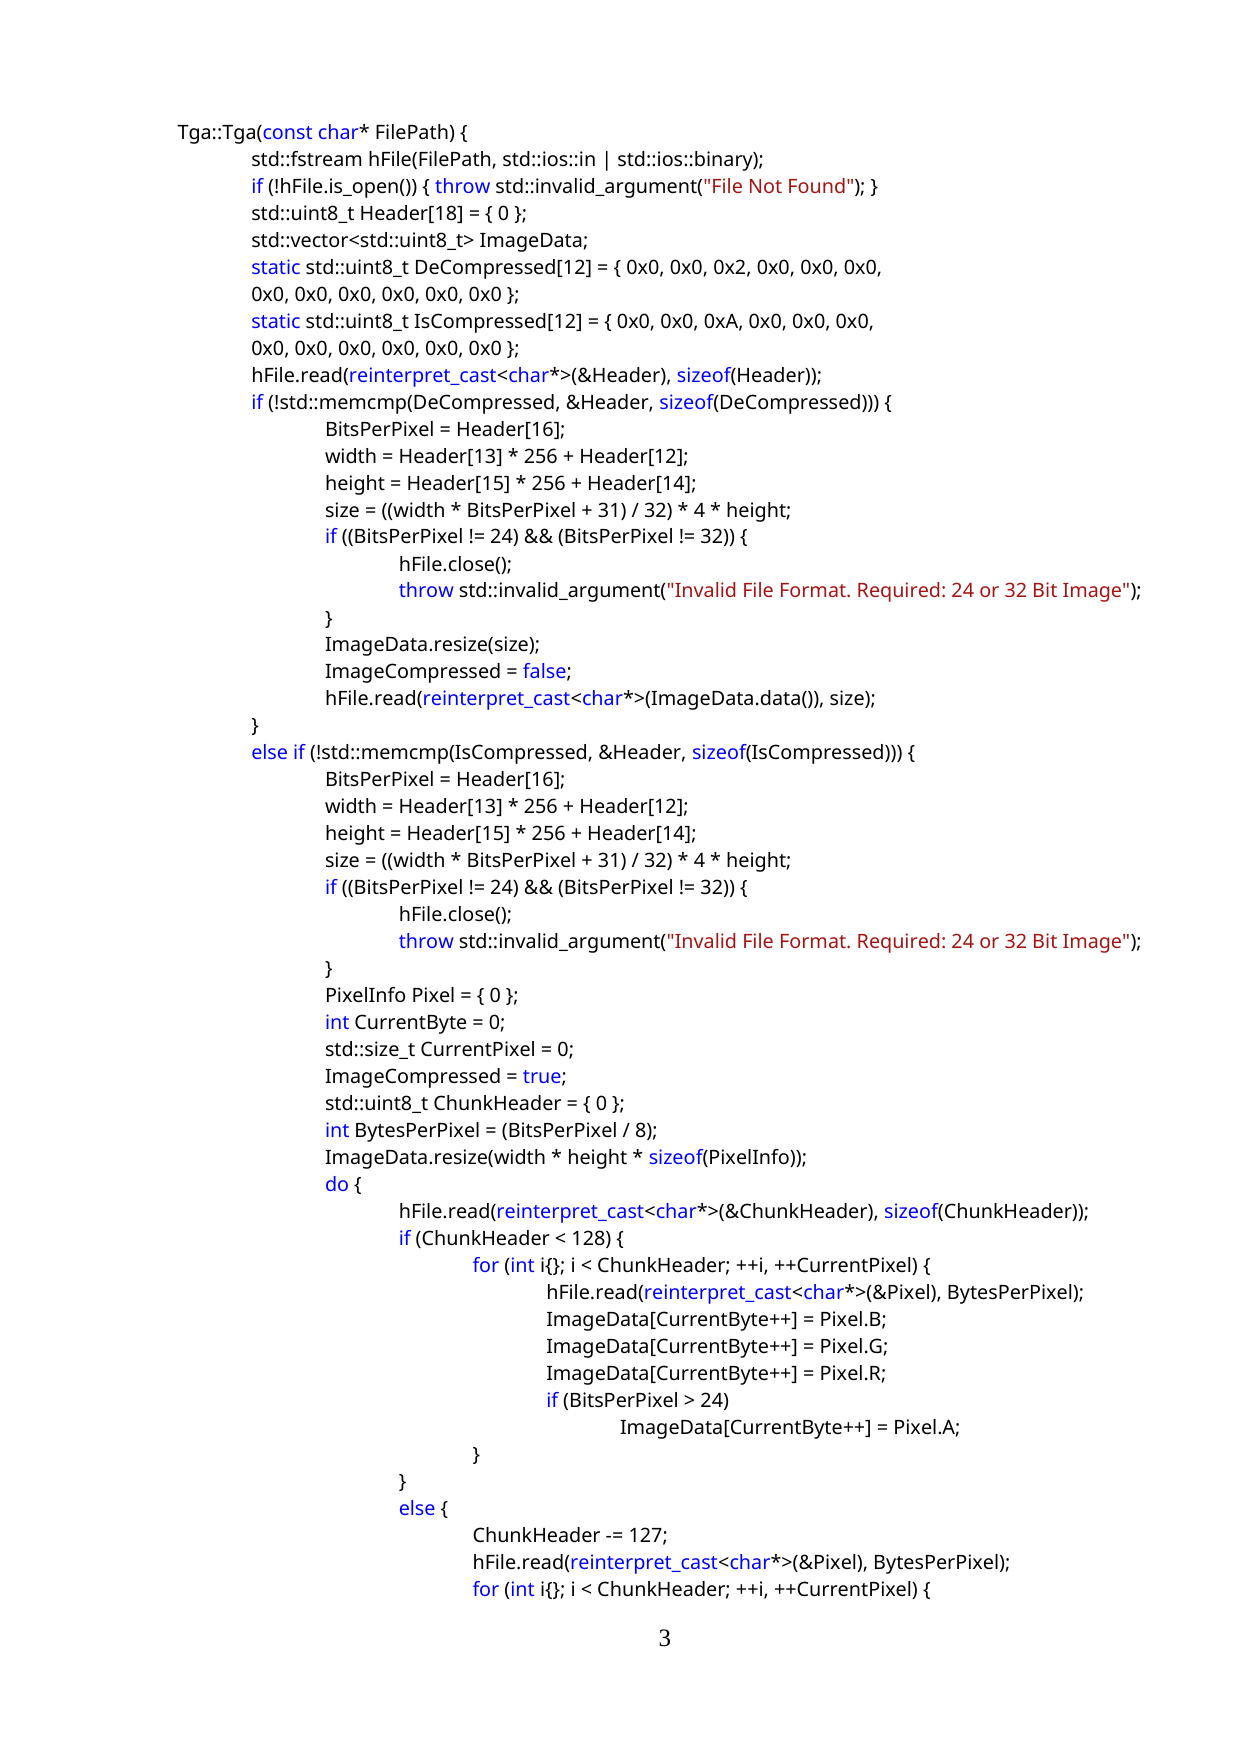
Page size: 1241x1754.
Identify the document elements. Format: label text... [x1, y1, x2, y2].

text hFile.read(reinterpret_cast<char*>(&Header), sizeof(Header)); [177, 361, 1152, 388]
text hFile.read(reinterpret_cast<char*>(&Pixel), BytesPerPixel); [177, 1548, 1152, 1575]
text ImageCompressed = true; [177, 1062, 1152, 1089]
text throw std::invalid_argument("Invalid File Format. Required: 24 or 32 Bit Image"); [177, 927, 1152, 954]
text do { [177, 1170, 1152, 1197]
text for (int i{}; i < ChunkHeader; ++i, ++CurrentPixel) { [177, 1575, 1152, 1602]
text std::size_t CurrentPixel = 0; [177, 1035, 1152, 1062]
text ImageData.resize(size); [177, 631, 1152, 658]
text hFile.read(reinterpret_cast<char*>(&Pixel), BytesPerPixel); [177, 1278, 1152, 1305]
text hFile.close(); [177, 550, 1152, 577]
text } [177, 712, 1152, 739]
text BitsPerPixel = Header[16]; [177, 766, 1152, 793]
text ImageData[CurrentByte++] = Pixel.G; [177, 1332, 1152, 1359]
text else if (!std::memcmp(IsCompressed, &Header, sizeof(IsCompressed))) { [177, 739, 1152, 766]
text } [177, 1440, 1152, 1467]
text ImageData[CurrentByte++] = Pixel.A; [177, 1413, 1152, 1440]
text ImageCompressed = false; [177, 658, 1152, 685]
text size = ((width * BitsPerPixel + 31) / 32) * 4 * height; [177, 496, 1152, 523]
text PixelInfo Pixel = { 0 }; [177, 981, 1152, 1008]
text int CurrentByte = 0; [177, 1008, 1152, 1035]
text } [177, 1467, 1152, 1494]
text std::vector<std::uint8_t> ImageData; [177, 226, 1152, 253]
text throw std::invalid_argument("Invalid File Format. Required: 24 or 32 Bit Image"); [177, 577, 1152, 604]
text Tga::Tga(const char* FilePath) { [177, 118, 1152, 145]
text if (ChunkHeader < 128) { [177, 1224, 1152, 1251]
text } [177, 954, 1152, 981]
text if ((BitsPerPixel != 24) && (BitsPerPixel != 32)) { [177, 523, 1152, 550]
text for (int i{}; i < ChunkHeader; ++i, ++CurrentPixel) { [177, 1251, 1152, 1278]
text width = Header[13] * 256 + Header[12]; [177, 442, 1152, 469]
text ImageData.resize(width * height * sizeof(PixelInfo)); [177, 1143, 1152, 1170]
text 0x0, 0x0, 0x0, 0x0, 0x0, 0x0 }; [177, 280, 1152, 307]
text ImageData[CurrentByte++] = Pixel.R; [177, 1359, 1152, 1386]
text height = Header[15] * 256 + Header[14]; [177, 469, 1152, 496]
text std::fstream hFile(FilePath, std::ios::in | std::ios::binary); [177, 145, 1152, 172]
text if (!std::memcmp(DeCompressed, &Header, sizeof(DeCompressed))) { [177, 388, 1152, 415]
text else { [177, 1494, 1152, 1521]
text if ((BitsPerPixel != 24) && (BitsPerPixel != 32)) { [177, 873, 1152, 901]
text if (!hFile.is_open()) { throw std::invalid_argument("File Not Found"); } [177, 172, 1152, 199]
text std::uint8_t ChunkHeader = { 0 }; [177, 1089, 1152, 1116]
text size = ((width * BitsPerPixel + 31) / 32) * 4 * height; [177, 847, 1152, 873]
text hFile.read(reinterpret_cast<char*>(ImageData.data()), size); [177, 685, 1152, 712]
text if (BitsPerPixel > 24) [177, 1386, 1152, 1413]
text height = Header[15] * 256 + Header[14]; [177, 819, 1152, 847]
text static std::uint8_t DeCompressed[12] = { 0x0, 0x0, 0x2, 0x0, 0x0, 0x0, [177, 253, 1152, 280]
text BitsPerPixel = Header[16]; [177, 415, 1152, 442]
text hFile.close(); [177, 901, 1152, 927]
text std::uint8_t Header[18] = { 0 }; [177, 199, 1152, 226]
text ImageData[CurrentByte++] = Pixel.B; [177, 1305, 1152, 1332]
text width = Header[13] * 256 + Header[12]; [177, 793, 1152, 819]
text static std::uint8_t IsCompressed[12] = { 0x0, 0x0, 0xA, 0x0, 0x0, 0x0, [177, 307, 1152, 334]
text int BytesPerPixel = (BitsPerPixel / 8); [177, 1116, 1152, 1143]
text 0x0, 0x0, 0x0, 0x0, 0x0, 0x0 }; [177, 334, 1152, 361]
text hFile.read(reinterpret_cast<char*>(&ChunkHeader), sizeof(ChunkHeader)); [177, 1197, 1152, 1224]
text ChunkHeader -= 127; [177, 1521, 1152, 1548]
text } [177, 604, 1152, 631]
